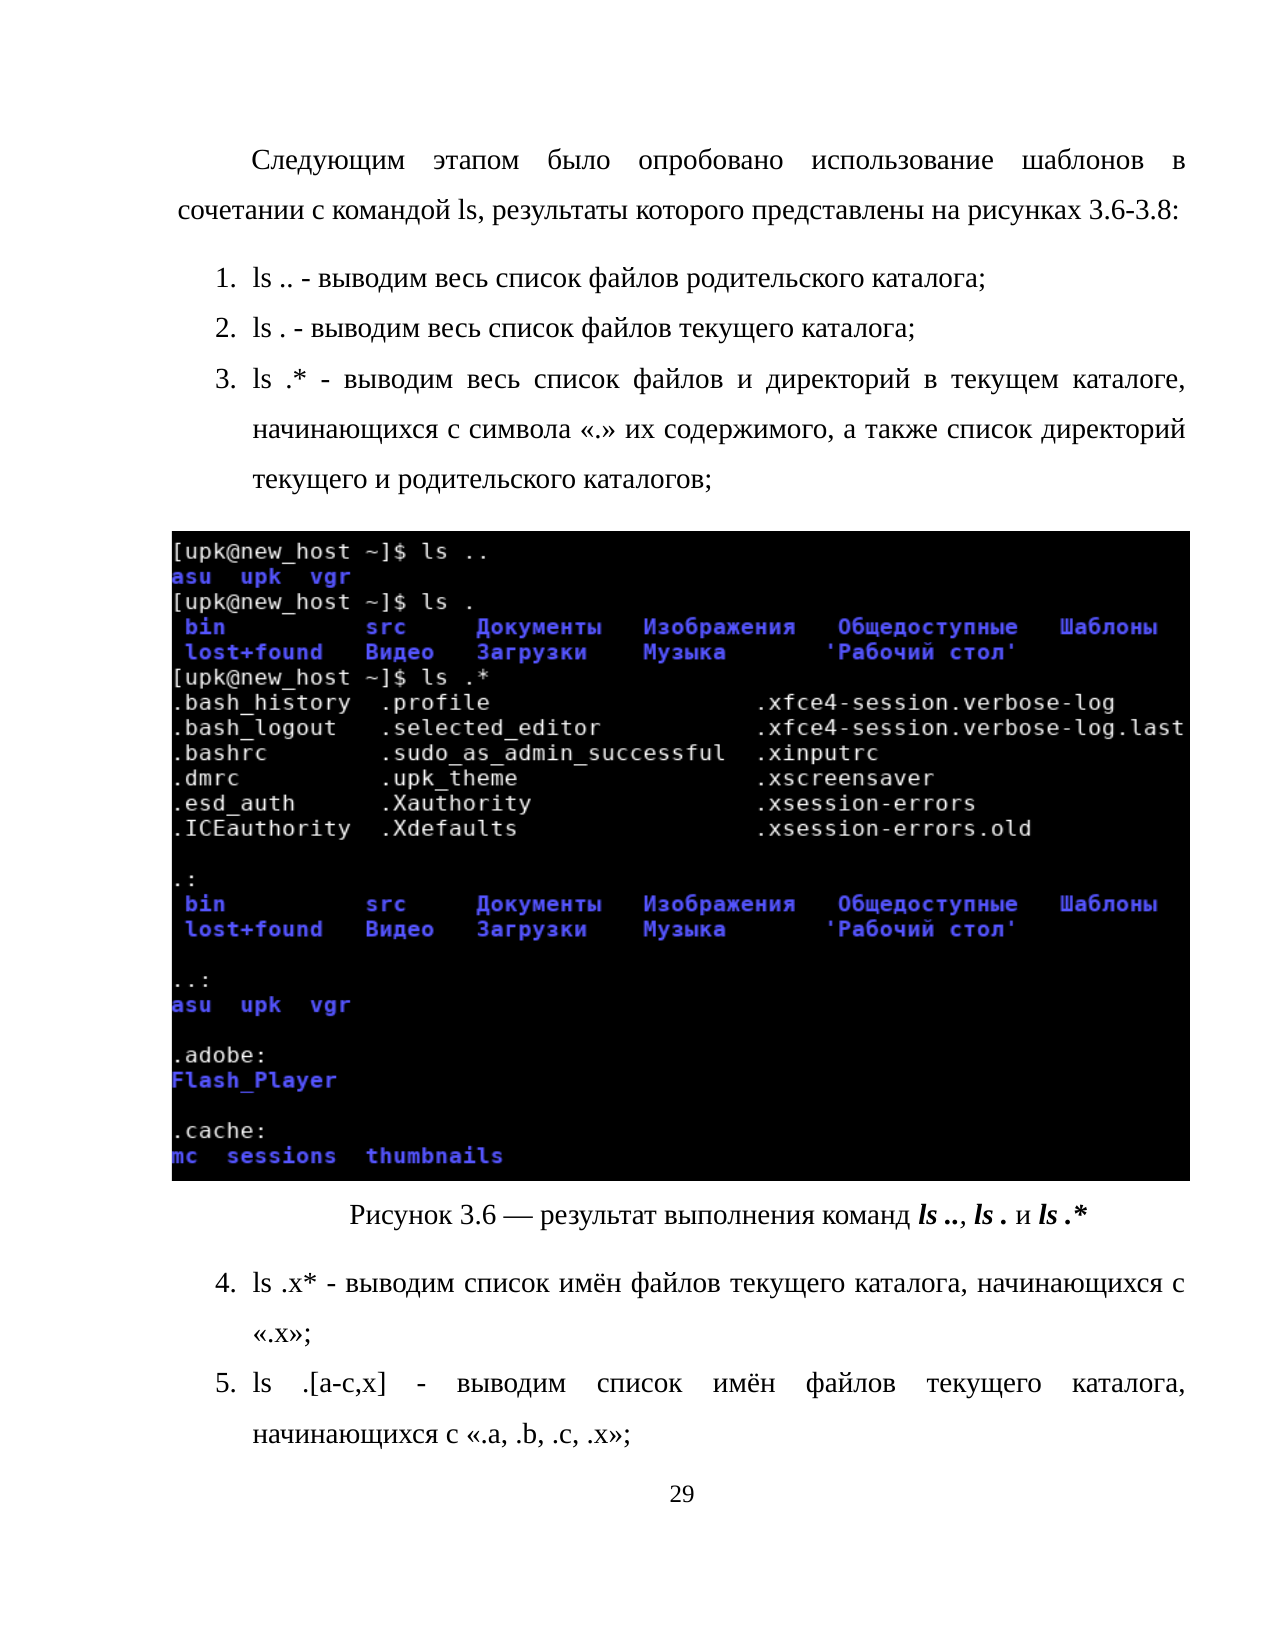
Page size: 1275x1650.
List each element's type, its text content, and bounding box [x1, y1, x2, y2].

list ls .* - выводим весь список файлов и директорий в текущем каталоге, начинающихся с символа «.» их содержимого, а также список директорий текущего и родительского каталогов; [215, 361, 1186, 495]
list ls . - выводим весь список файлов текущего каталога; [215, 311, 1186, 344]
list ls .. - выводим весь список файлов родительского каталога; [215, 260, 1186, 294]
list ls .[a-c,x] - выводим список имён файлов текущего каталога, начинающихся с «.a, .b, .c, .x»; [215, 1366, 1186, 1449]
text Следующим этапом было опробовано использование шаблонов в сочетании с командой ls, результаты которого представлены на рисунках 3.6-3.8: [177, 142, 1186, 226]
list Рисунок 3.6 — результат выполнения команд ls .., ls . и ls .* [215, 1181, 1186, 1230]
list ls .x* - выводим список имён файлов текущего каталога, начинающихся с «.x»; [215, 1265, 1186, 1349]
picture [171, 531, 1190, 1181]
